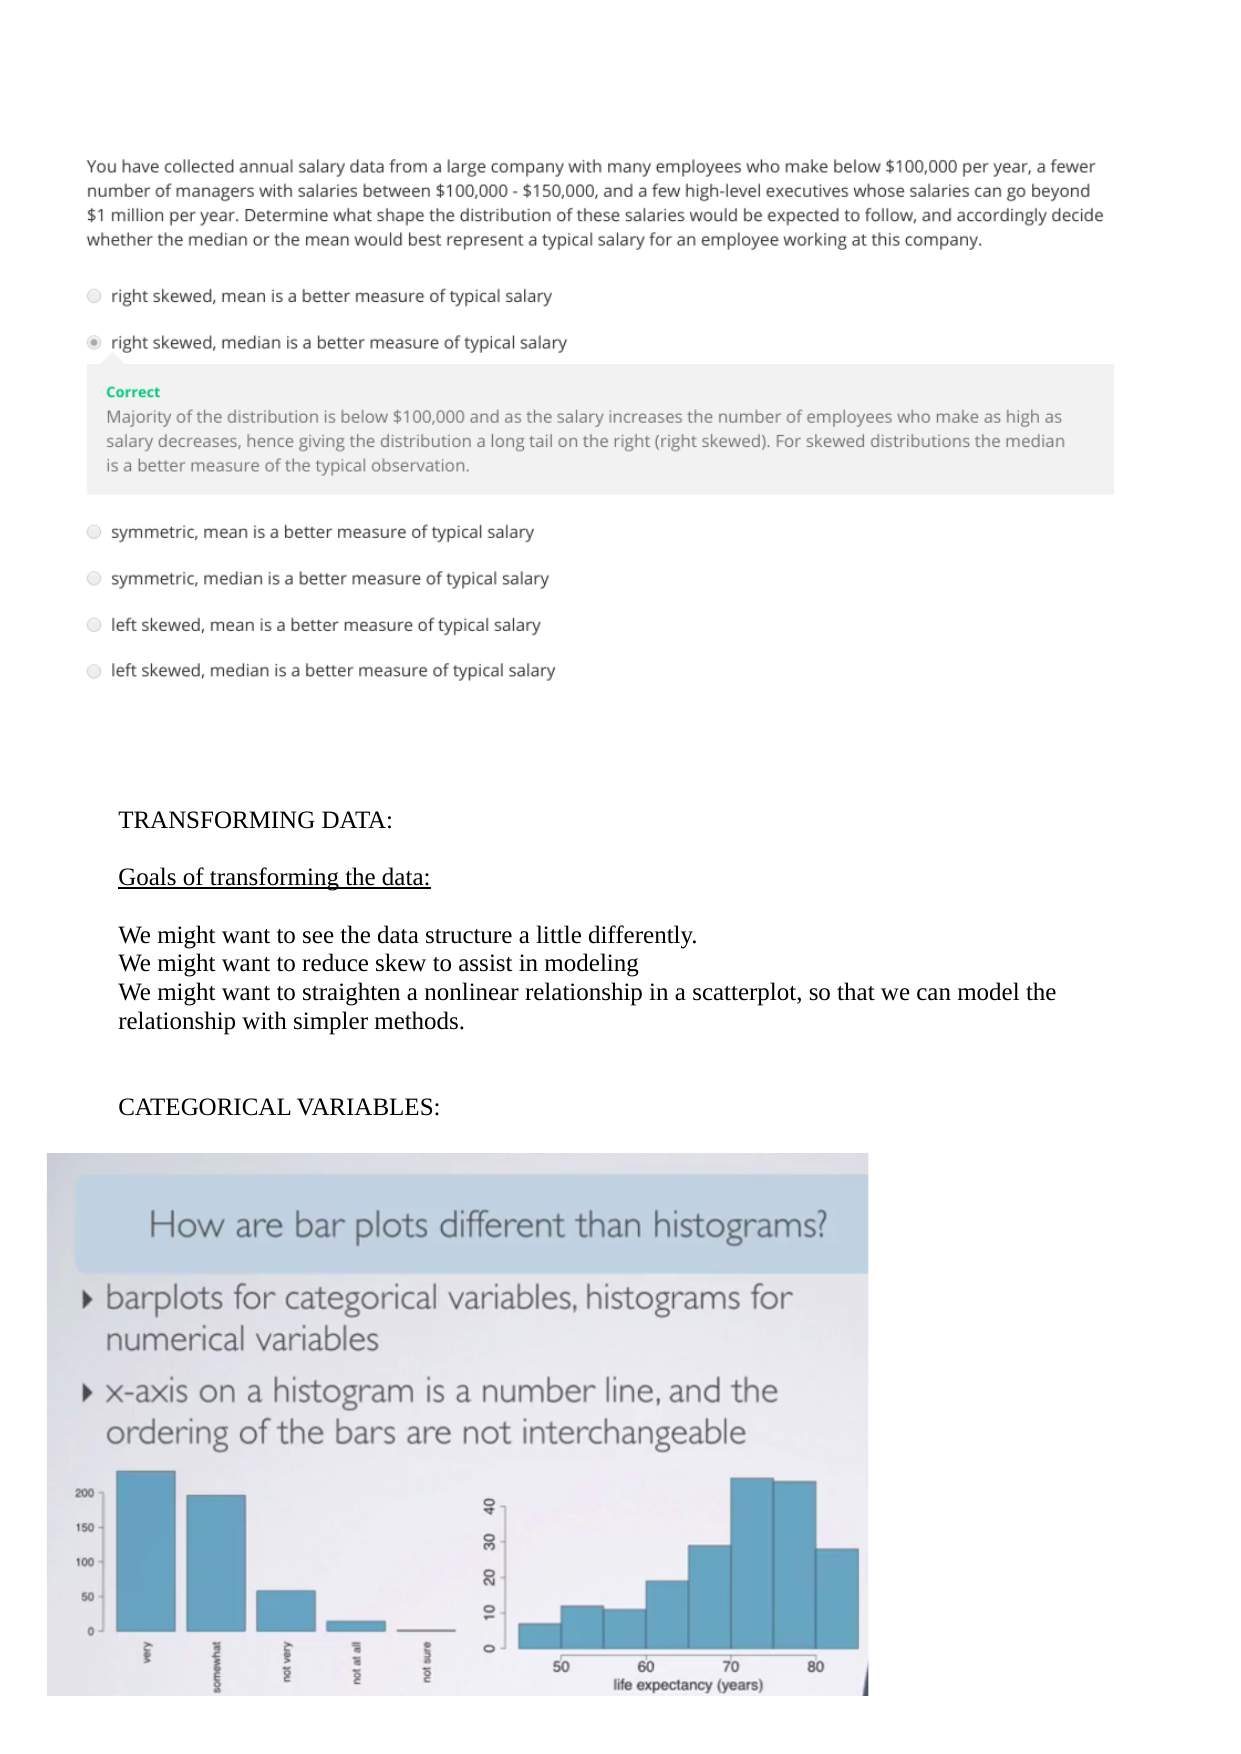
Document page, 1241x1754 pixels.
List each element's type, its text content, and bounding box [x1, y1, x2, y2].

text TRANSFORMING DATA: [118, 805, 1122, 833]
text We might want to straighten a nonlinear relationship in a scatterplot, so that we can model the relationship with simpler methods. [118, 977, 1122, 1035]
text We might want to see the data structure a little differently. [118, 920, 1122, 948]
text Goals of transforming the data: [118, 862, 1122, 891]
text We might want to reduce skew to assist in modeling [118, 948, 1122, 977]
picture [46, 1153, 869, 1696]
text CATEGORICAL VARIABLES: [118, 1092, 1122, 1121]
picture [50, 132, 1175, 719]
